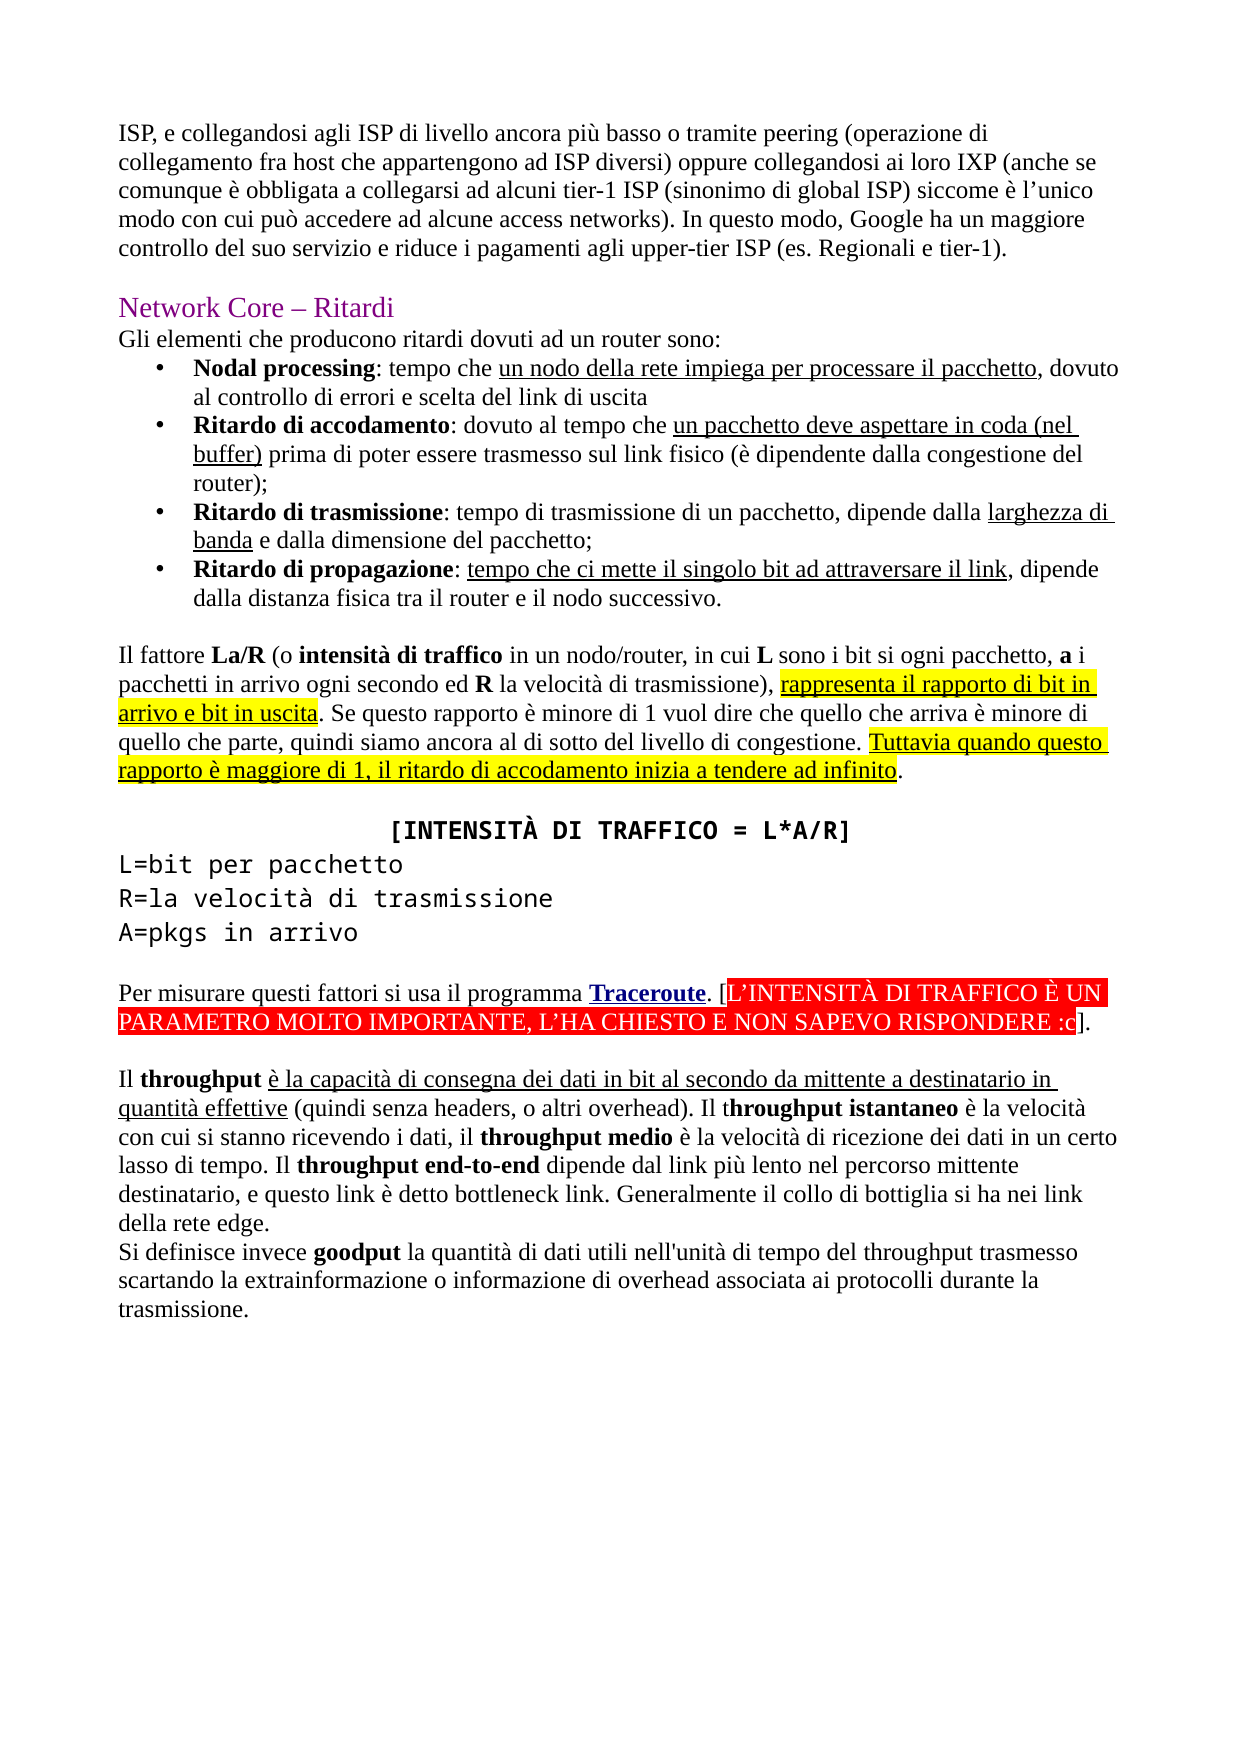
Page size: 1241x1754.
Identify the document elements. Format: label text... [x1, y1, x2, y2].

list Nodal processing: tempo che un nodo della rete impiega per processare il pacchetto, dovuto al controllo di errori e scelta del link di uscita [156, 353, 1122, 410]
text Il fattore La/R (o intensità di traffico in un nodo/router, in cui L sono i bit si ogni pacchetto, a i pacchetti in arrivo ogni secondo ed R la velocità di trasmissione), rappresenta il rapporto di bit in arrivo e bit in uscita. Se questo rapporto è minore di 1 vuol dire che quello che arriva è minore di quello che parte, quindi siamo ancora al di sotto del livello di congestione. Tuttavia quando questo rapporto è maggiore di 1, il ritardo di accodamento inizia a tendere ad infinito. [118, 640, 1122, 784]
text Per misurare questi fattori si usa il programma Traceroute. [L’INTENSITÀ DI TRAFFICO È UN PARAMETRO MOLTO IMPORTANTE, L’HA CHIESTO E NON SAPEVO RISPONDERE :c]. [118, 978, 1122, 1035]
text Network Core – Ritardi [118, 291, 1122, 324]
text Si definisce invece goodput la quantità di dati utili nell'unità di tempo del throughput trasmesso scartando la extrainformazione o informazione di overhead associata ai protocolli durante la trasmissione. [118, 1237, 1122, 1323]
text ISP, e collegandosi agli ISP di livello ancora più basso o tramite peering (operazione di collegamento fra host che appartengono ad ISP diversi) oppure collegandosi ai loro IXP (anche se comunque è obbligata a collegarsi ad alcuni tier-1 ISP (sinonimo di global ISP) siccome è l’unico modo con cui può accedere ad alcune access networks). In questo modo, Google ha un maggiore controllo del suo servizio e riduce i pagamenti agli upper-tier ISP (es. Regionali e tier-1). [118, 118, 1122, 262]
text A=pkgs in arrivo [118, 915, 1122, 949]
text [INTENSITÀ DI TRAFFICO = L*A/R] [118, 813, 1122, 847]
text L=bit per pacchetto [118, 847, 1122, 881]
text Gli elementi che producono ritardi dovuti ad un router sono: [118, 324, 1122, 353]
list Ritardo di trasmissione: tempo di trasmissione di un pacchetto, dipende dalla larghezza di banda e dalla dimensione del pacchetto; [156, 497, 1122, 554]
list Ritardo di propagazione: tempo che ci mette il singolo bit ad attraversare il link, dipende dalla distanza fisica tra il router e il nodo successivo. [156, 554, 1122, 612]
text Il throughput è la capacità di consegna dei dati in bit al secondo da mittente a destinatario in quantità effettive (quindi senza headers, o altri overhead). Il throughput istantaneo è la velocità con cui si stanno ricevendo i dati, il throughput medio è la velocità di ricezione dei dati in un certo lasso di tempo. Il throughput end-to-end dipende dal link più lento nel percorso mittente destinatario, e questo link è detto bottleneck link. Generalmente il collo di bottiglia si ha nei link della rete edge. [118, 1064, 1122, 1237]
list Ritardo di accodamento: dovuto al tempo che un pacchetto deve aspettare in coda (nel buffer) prima di poter essere trasmesso sul link fisico (è dipendente dalla congestione del router); [156, 410, 1122, 497]
text R=la velocità di trasmissione [118, 881, 1122, 915]
